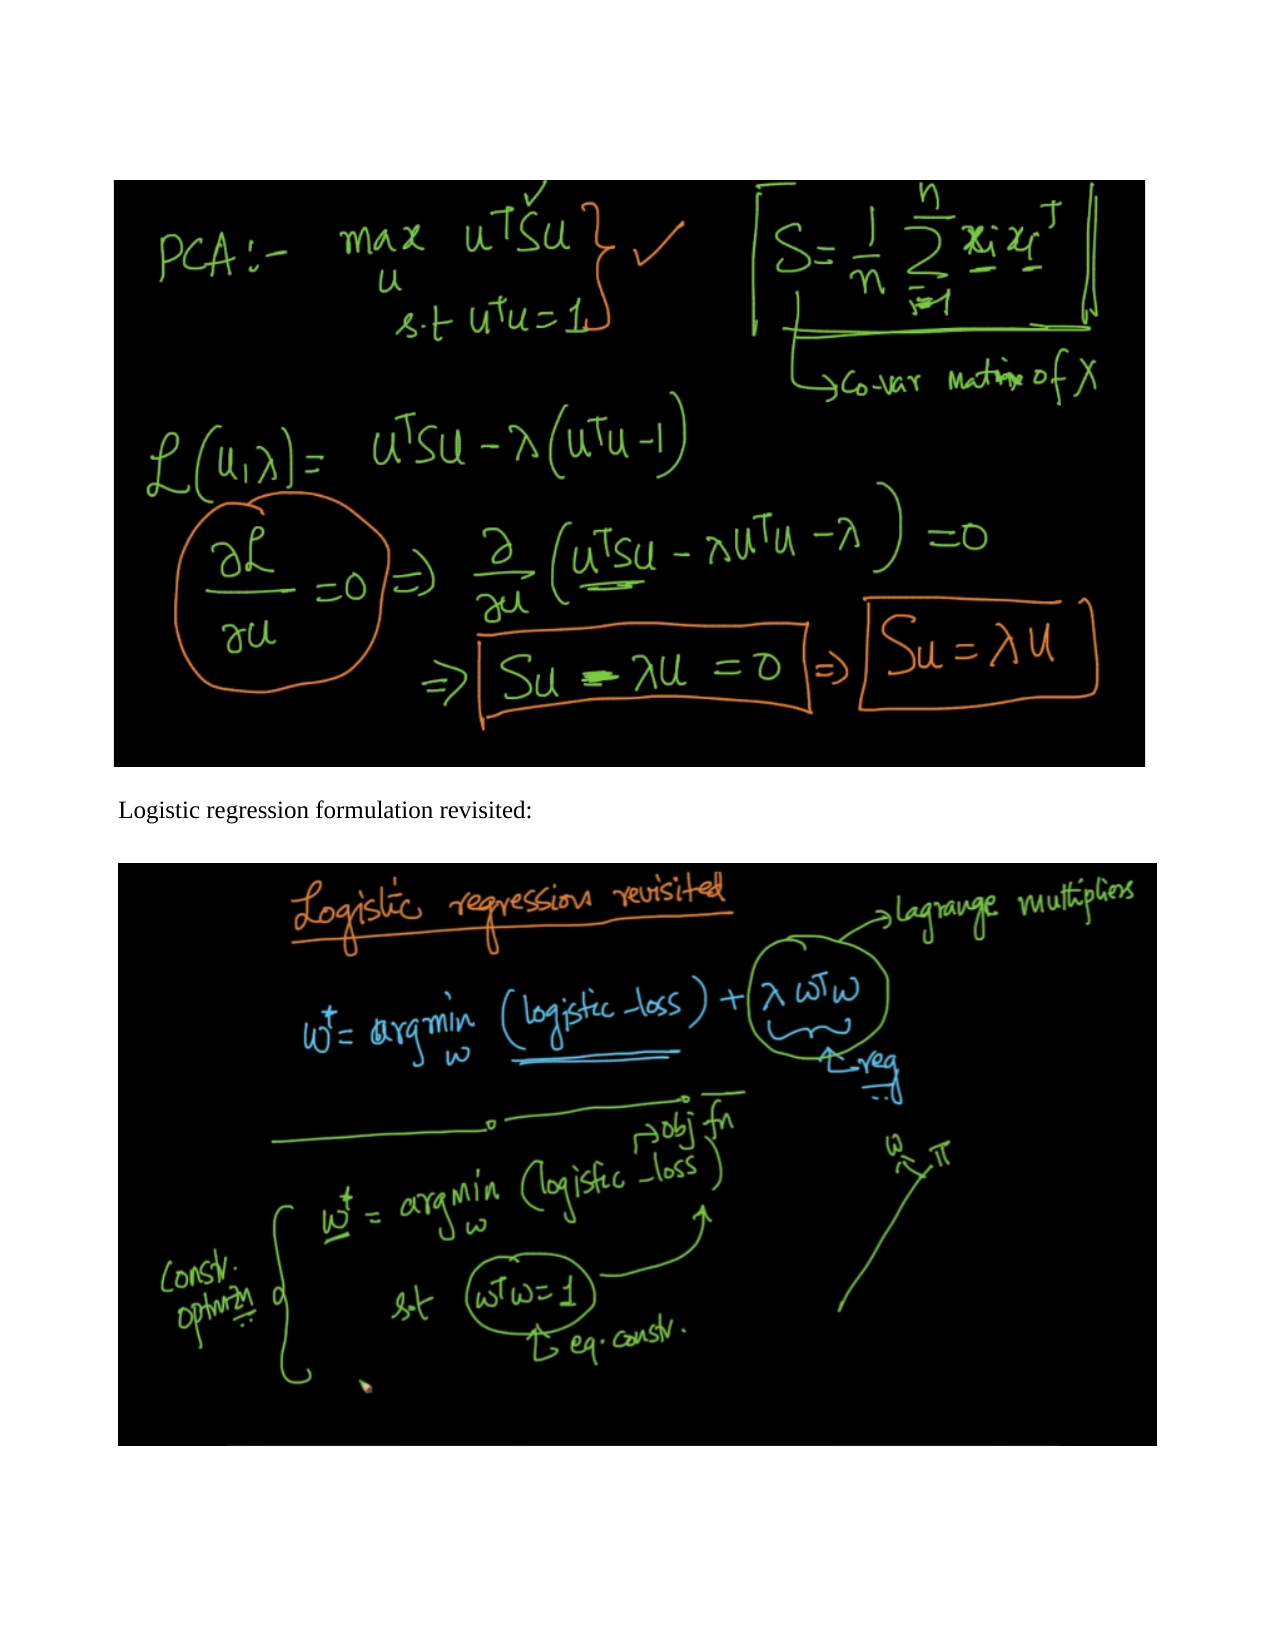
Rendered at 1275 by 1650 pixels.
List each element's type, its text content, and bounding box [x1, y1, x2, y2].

picture [118, 863, 1157, 1446]
picture [113, 180, 1146, 767]
text Logistic regression formulation revisited: [118, 795, 1157, 824]
